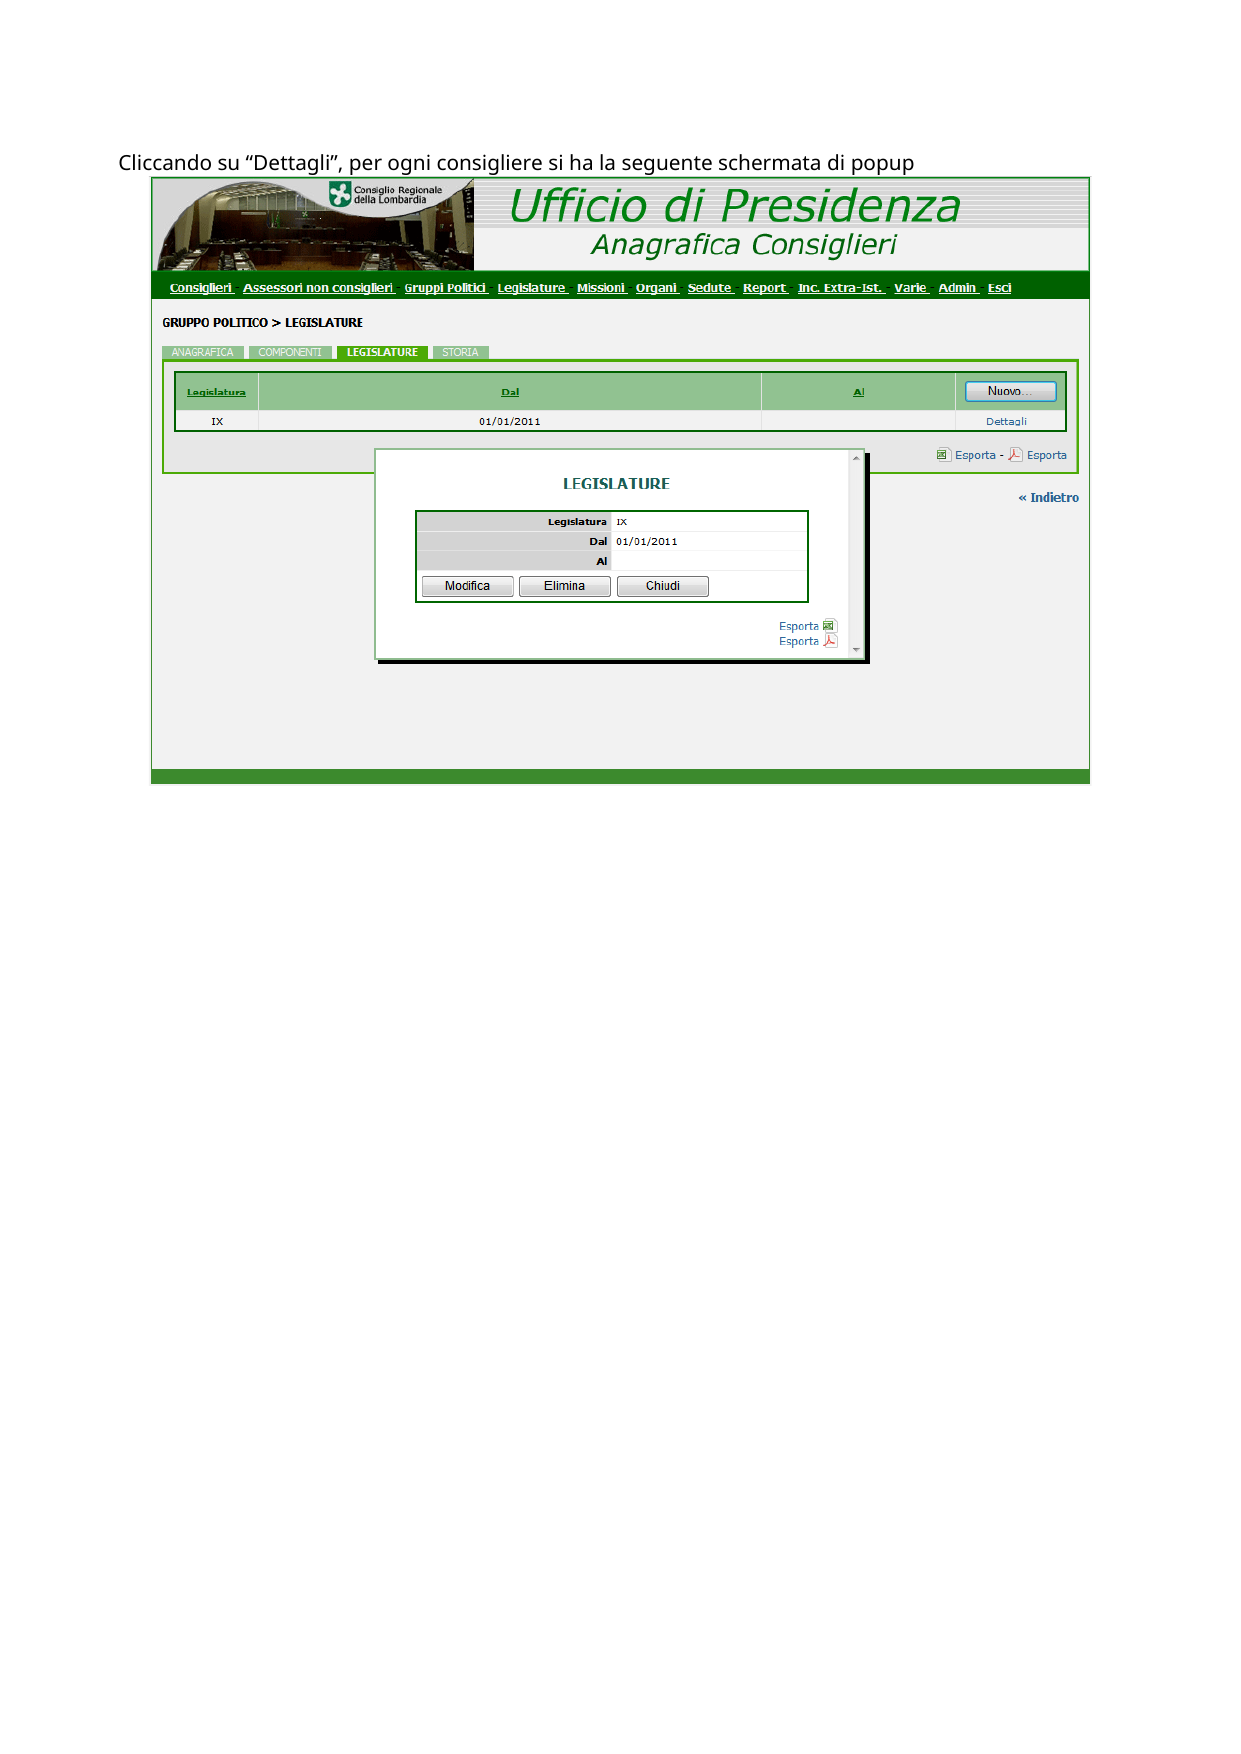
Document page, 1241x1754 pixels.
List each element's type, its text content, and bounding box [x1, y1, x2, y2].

text Cliccando su “Dettagli”, per ogni consigliere si ha la seguente schermata di popup [118, 148, 1122, 176]
